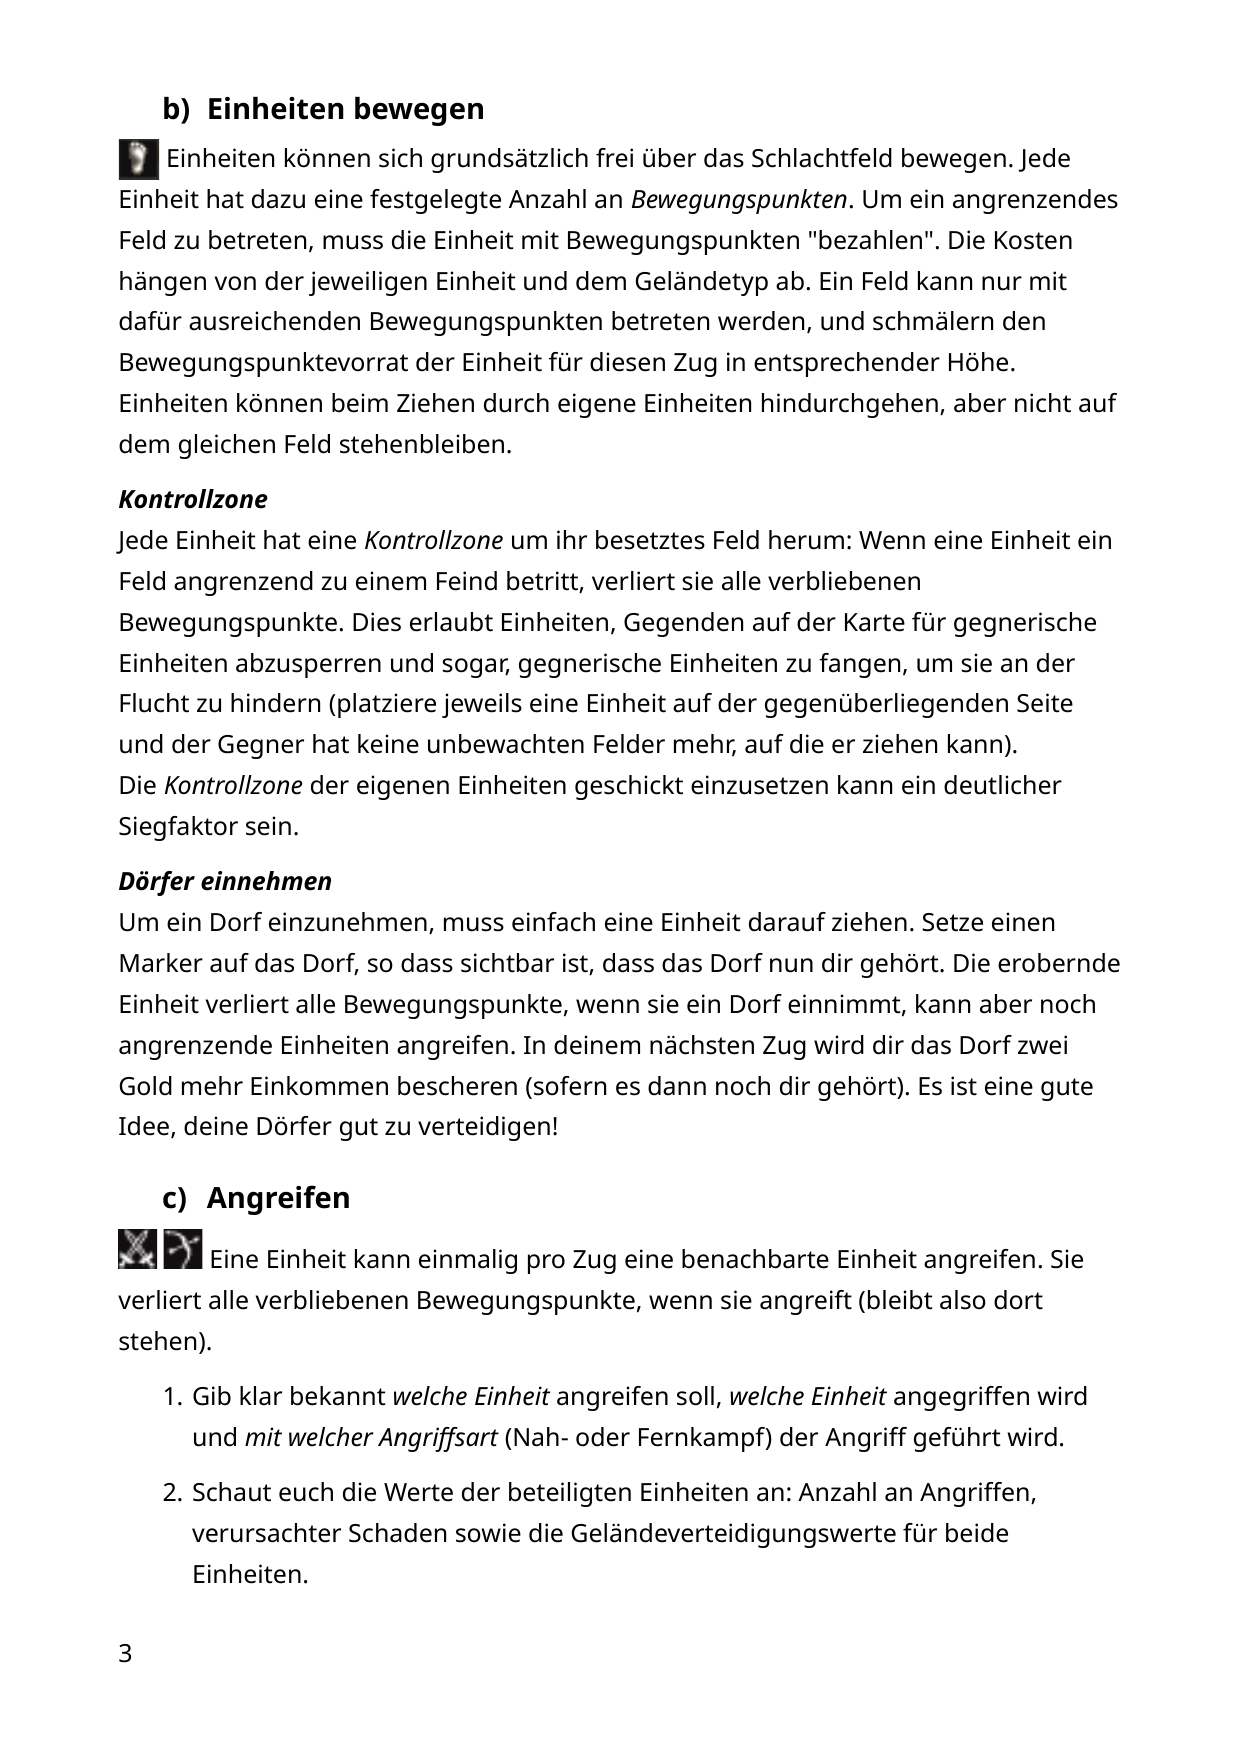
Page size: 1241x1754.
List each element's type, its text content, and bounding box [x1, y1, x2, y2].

picture [118, 139, 160, 180]
list Gib klar bekannt welche Einheit angreifen soll, welche Einheit angegriffen wird und mit welcher Angriffsart (Nah- oder Fernkampf) der Angriff geführt wird. [162, 1378, 1122, 1453]
subtitle Einheiten bewegen [162, 88, 1122, 128]
subtitle Angreifen [162, 1177, 1122, 1217]
picture [118, 1229, 158, 1269]
text Dörfer einnehmen Um ein Dorf einzunehmen, muss einfach eine Einheit darauf ziehen. Setze einen Marker auf das Dorf, so dass sichtbar ist, dass das Dorf nun dir gehört. Die erobernde Einheit verliert alle Bewegungspunkte, wenn sie ein Dorf einnimmt, kann aber noch angrenzende Einheiten angreifen. In deinem nächsten Zug wird dir das Dorf zwei Gold mehr Einkommen bescheren (sofern es dann noch dir gehört). Es ist eine gute Idee, deine Dörfer gut zu verteidigen! [118, 864, 1122, 1143]
list Schaut euch die Werte der beteiligten Einheiten an: Anzahl an Angriffen, verursachter Schaden sowie die Geländeverteidigungswerte für beide Einheiten. [162, 1475, 1122, 1591]
text Einheiten können sich grundsätzlich frei über das Schlachtfeld bewegen. Jede Einheit hat dazu eine festgelegte Anzahl an Bewegungspunkten. Um ein angrenzendes Feld zu betreten, muss die Einheit mit Bewegungspunkten "bezahlen". Die Kosten hängen von der jeweiligen Einheit und dem Geländetyp ab. Ein Feld kann nur mit dafür ausreichenden Bewegungspunkten betreten werden, und schmälern den Bewegungspunktevorrat der Einheit für diesen Zug in entsprechender Höhe. Einheiten können beim Ziehen durch eigene Einheiten hindurchgehen, aber nicht auf dem gleichen Feld stehenbleiben. [118, 141, 1122, 461]
picture [163, 1229, 203, 1269]
text Eine Einheit kann einmalig pro Zug eine benachbarte Einheit angreifen. Sie verliert alle verbliebenen Bewegungspunkte, wenn sie angreift (bleibt also dort stehen). [118, 1229, 1122, 1357]
text Kontrollzone Jede Einheit hat eine Kontrollzone um ihr besetztes Feld herum: Wenn eine Einheit ein Feld angrenzend zu einem Feind betritt, verliert sie alle verbliebenen Bewegungspunkte. Dies erlaubt Einheiten, Gegenden auf der Karte für gegnerische Einheiten abzusperren und sogar, gegnerische Einheiten zu fangen, um sie an der Flucht zu hindern (platziere jeweils eine Einheit auf der gegenüberliegenden Seite und der Gegner hat keine unbewachten Felder mehr, auf die er ziehen kann). Die Kontrollzone der eigenen Einheiten geschickt einzusetzen kann ein deutlicher Siegfaktor sein. [118, 482, 1122, 843]
